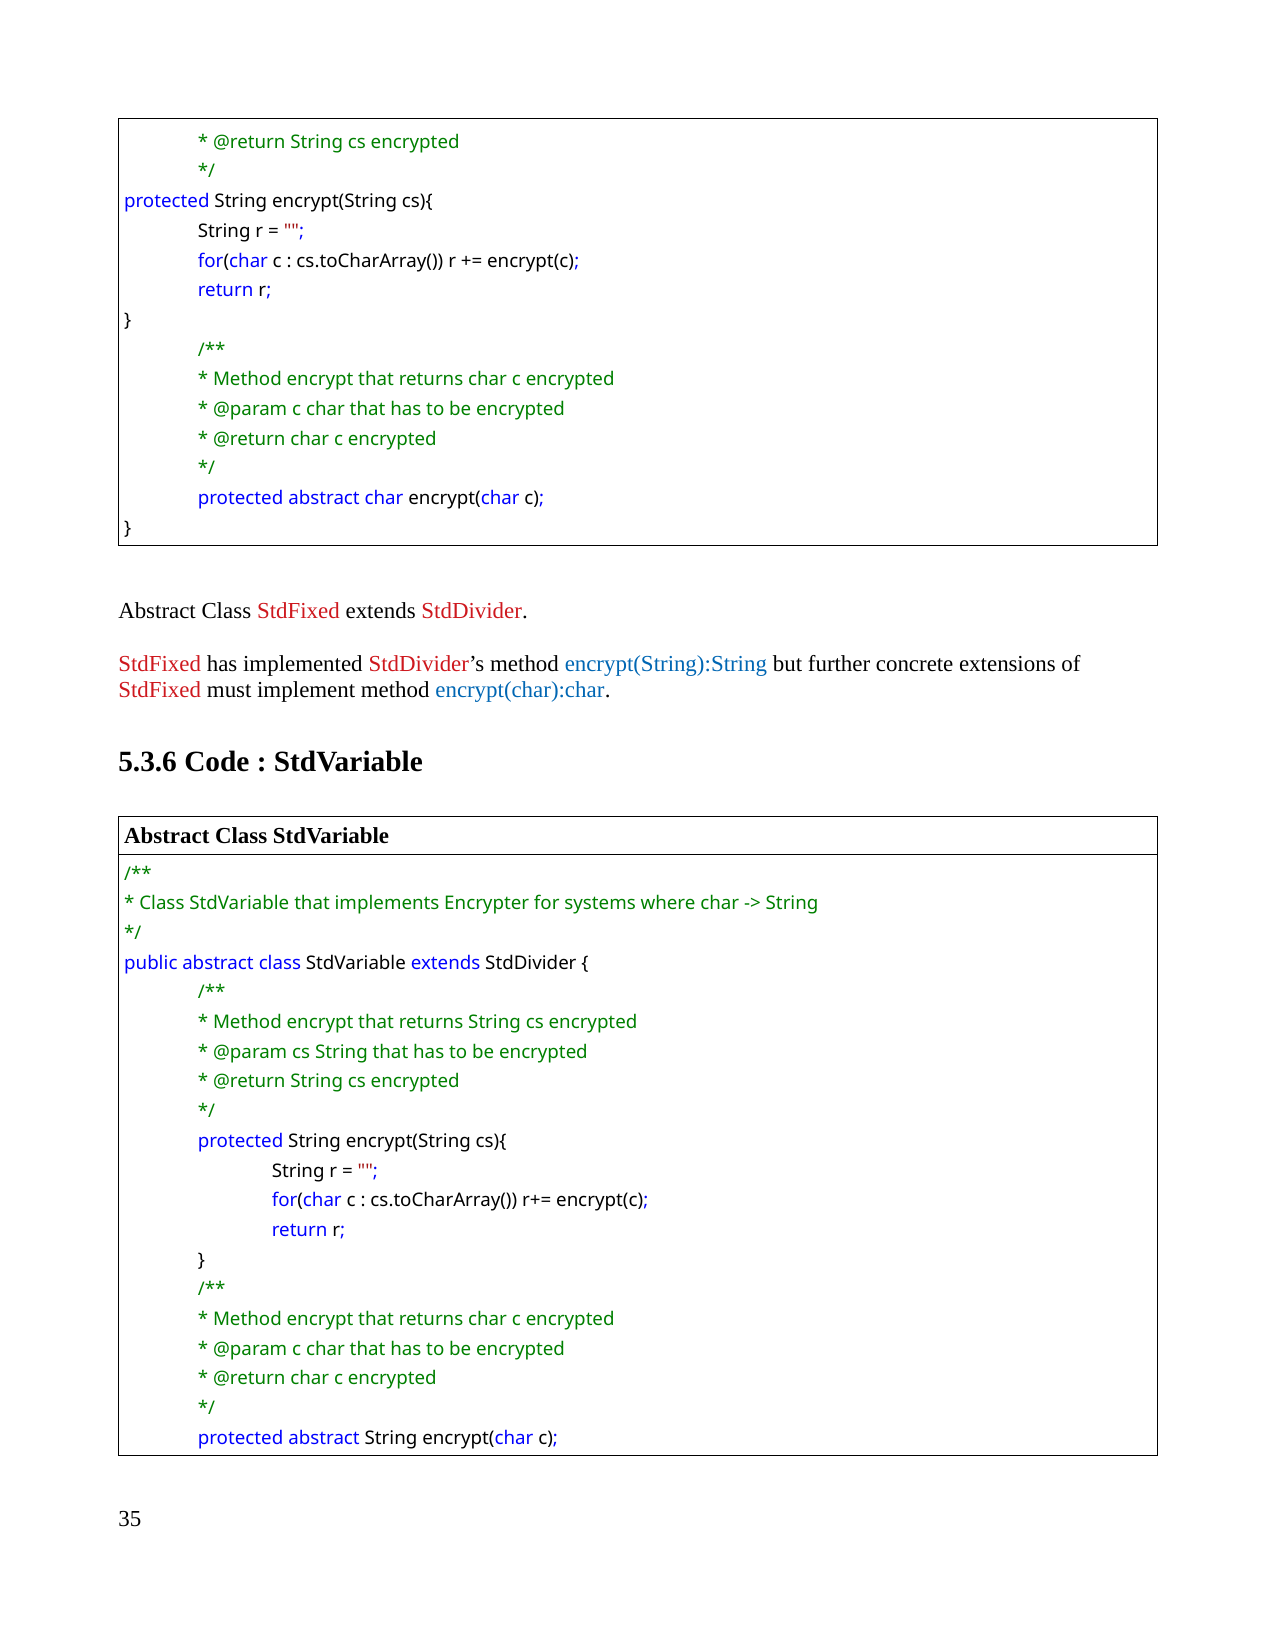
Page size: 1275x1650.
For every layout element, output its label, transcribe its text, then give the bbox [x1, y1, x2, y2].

text StdFixed has implemented StdDivider’s method encrypt(String):String but further concrete extensions of StdFixed must implement method encrypt(char):char. [118, 650, 1157, 703]
table_cell * @return String cs encrypted */ protected String encrypt(String cs){ String r = ""; for(char c : cs.toCharArray()) r += encrypt(c); return r; } /** * Method encrypt that returns char c encrypted * @param c char that has to be encrypted * @return char c encrypted */ protected abstract char encrypt(char c); } [119, 119, 1157, 545]
text Abstract Class StdFixed extends StdDivider. [118, 597, 1157, 624]
table_cell /** * Class StdVariable that implements Encrypter for systems where char -> String */ public abstract class StdVariable extends StdDivider { /** * Method encrypt that returns String cs encrypted * @param cs String that has to be encrypted * @return String cs encrypted */ protected String encrypt(String cs){ String r = ""; for(char c : cs.toCharArray()) r+= encrypt(c); return r; } /** * Method encrypt that returns char c encrypted * @param c char that has to be encrypted * @return char c encrypted */ protected abstract String encrypt(char c); [119, 855, 1157, 1455]
subtitle 5.3.6 Code : StdVariable [118, 744, 1157, 777]
table_header Abstract Class StdVariable [119, 817, 1157, 854]
